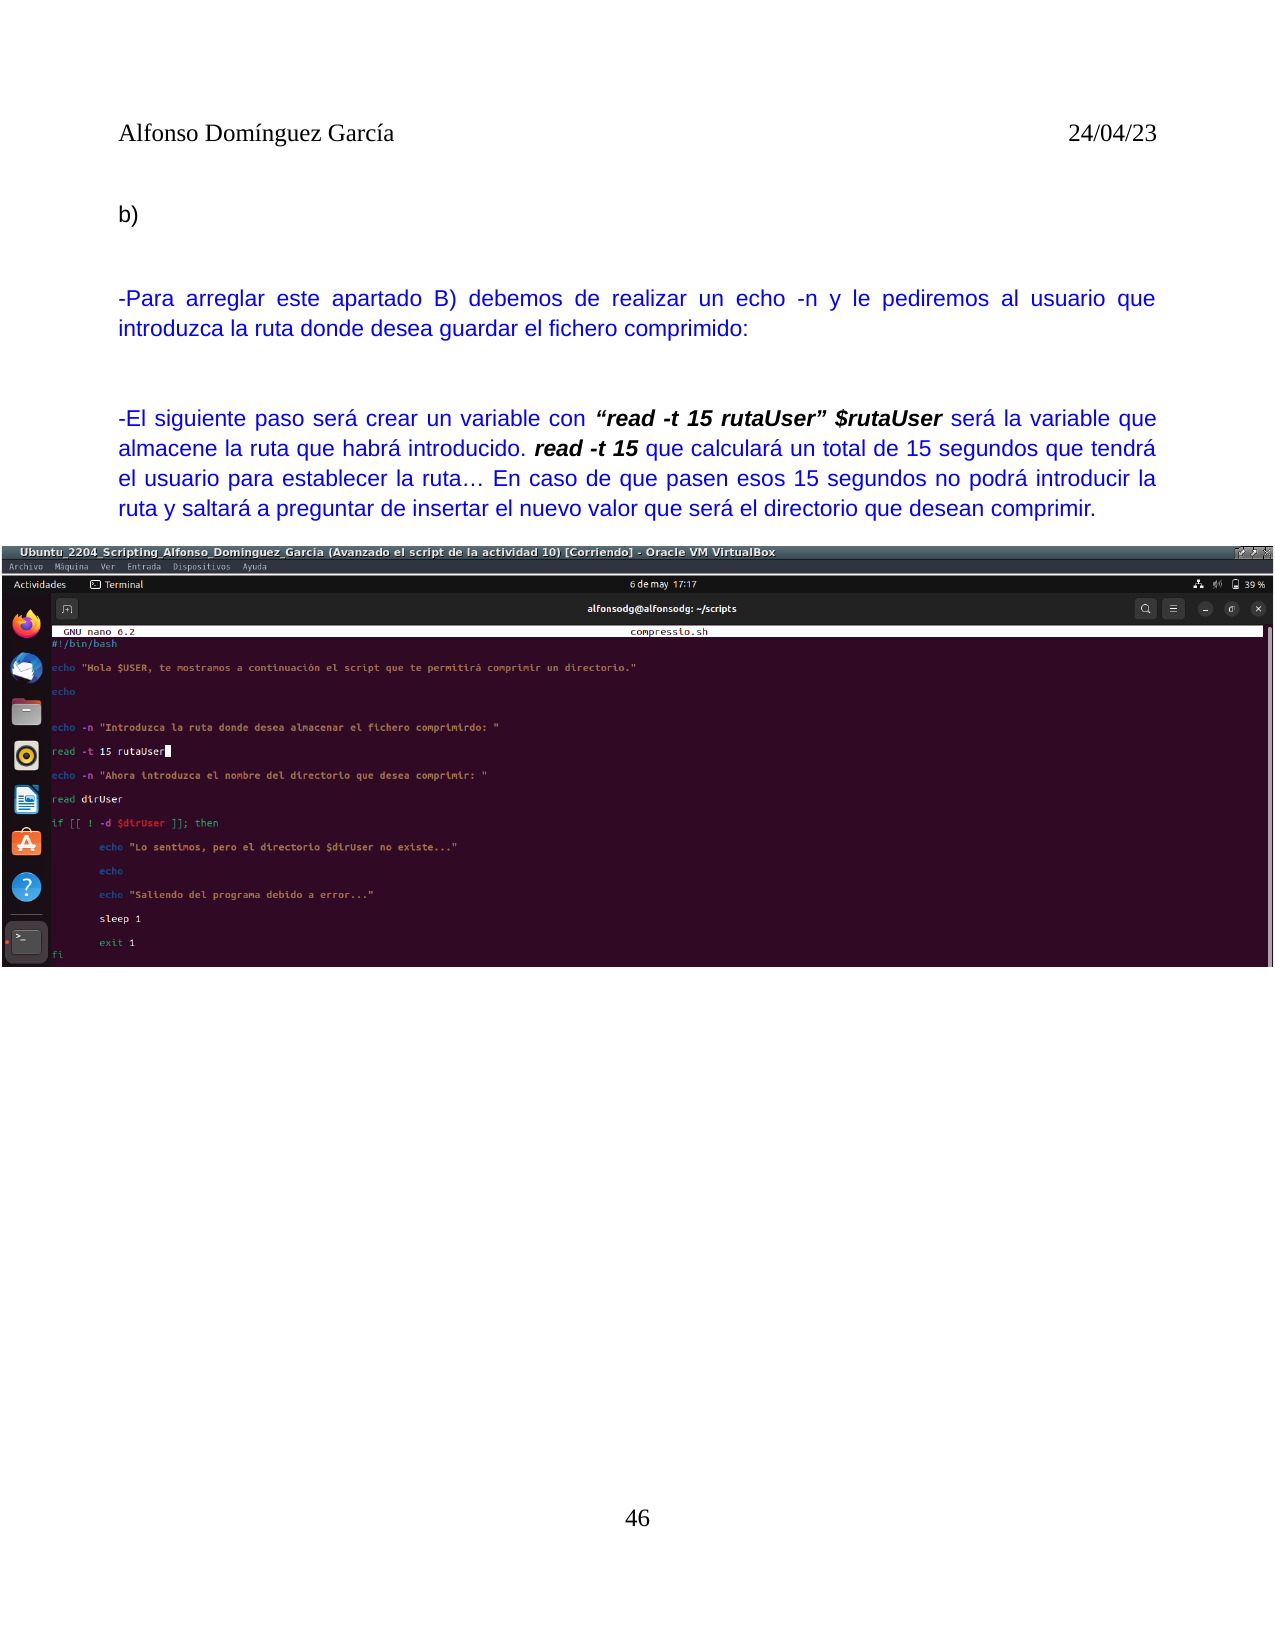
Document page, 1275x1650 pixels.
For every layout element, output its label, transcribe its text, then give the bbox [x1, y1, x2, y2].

subtitle b) [118, 201, 1157, 228]
picture [1, 546, 1274, 967]
text -Para arreglar este apartado B) debemos de realizar un echo -n y le pediremos al usuario que introduzca la ruta donde desea guardar el fichero comprimido: [118, 285, 1157, 342]
text -El siguiente paso será crear un variable con “read -t 15 rutaUser” $rutaUser será la variable que almacene la ruta que habrá introducido. read -t 15 que calculará un total de 15 segundos que tendrá el usuario para establecer la ruta… En caso de que pasen esos 15 segundos no podrá introducir la ruta y saltará a preguntar de insertar el nuevo valor que será el directorio que desean comprimir. [118, 405, 1157, 522]
